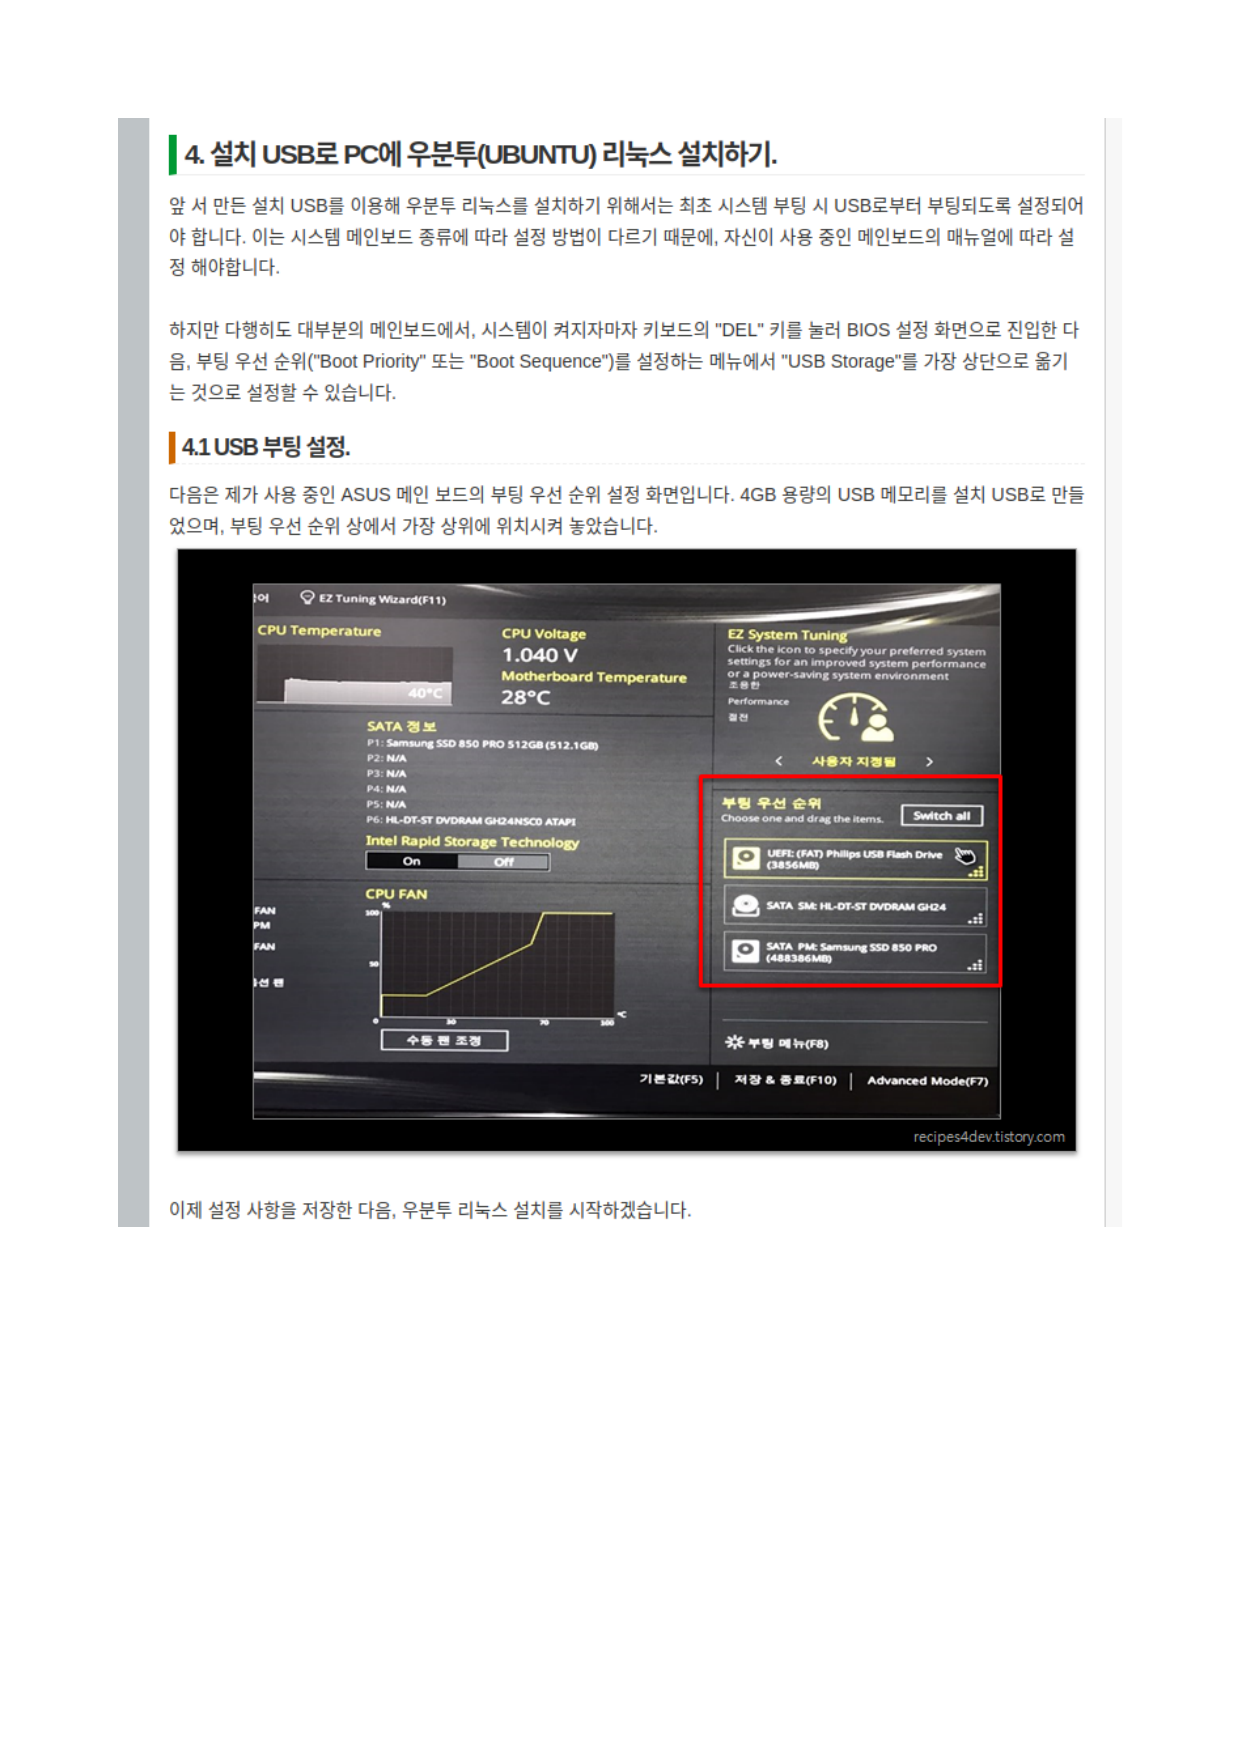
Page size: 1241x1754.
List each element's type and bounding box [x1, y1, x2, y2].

picture [118, 118, 1123, 1227]
